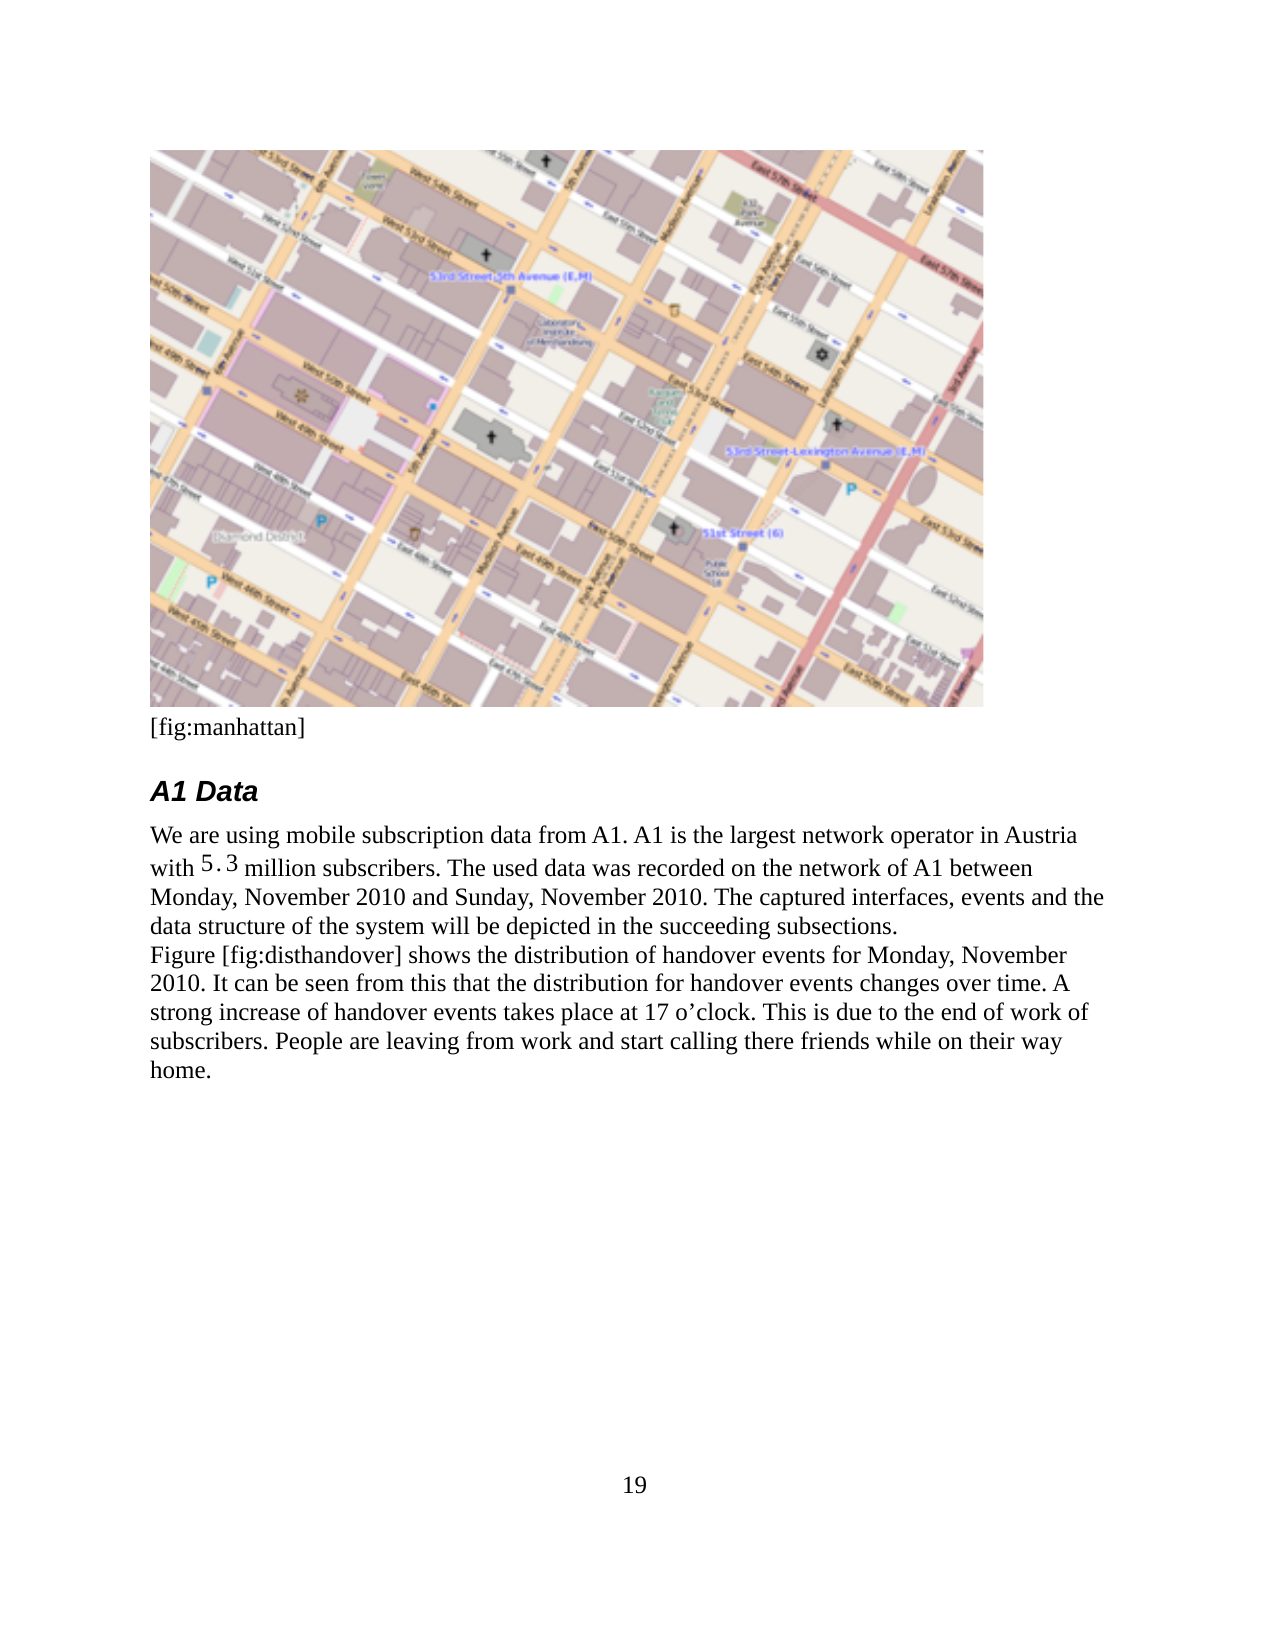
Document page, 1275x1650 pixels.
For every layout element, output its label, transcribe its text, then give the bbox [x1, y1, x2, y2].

text We are using mobile subscription data from A1. A1 is the largest network operator in Austria with million subscribers. The used data was recorded on the network of A1 between Monday, November 2010 and Sunday, November 2010. The captured interfaces, events and the data structure of the system will be depicted in the succeeding subsections. Figure [fig:disthandover] shows the distribution of handover events for Monday, November 2010. It can be seen from this that the distribution for handover events changes over time. A strong increase of handover events takes place at 17 o’clock. This is due to the end of work of subscribers. People are leaving from work and start calling there friends while on their way home. [150, 820, 1125, 1083]
subtitle A1 Data [150, 774, 1125, 808]
picture [150, 150, 984, 707]
text [fig:manhattan] [150, 150, 1125, 740]
